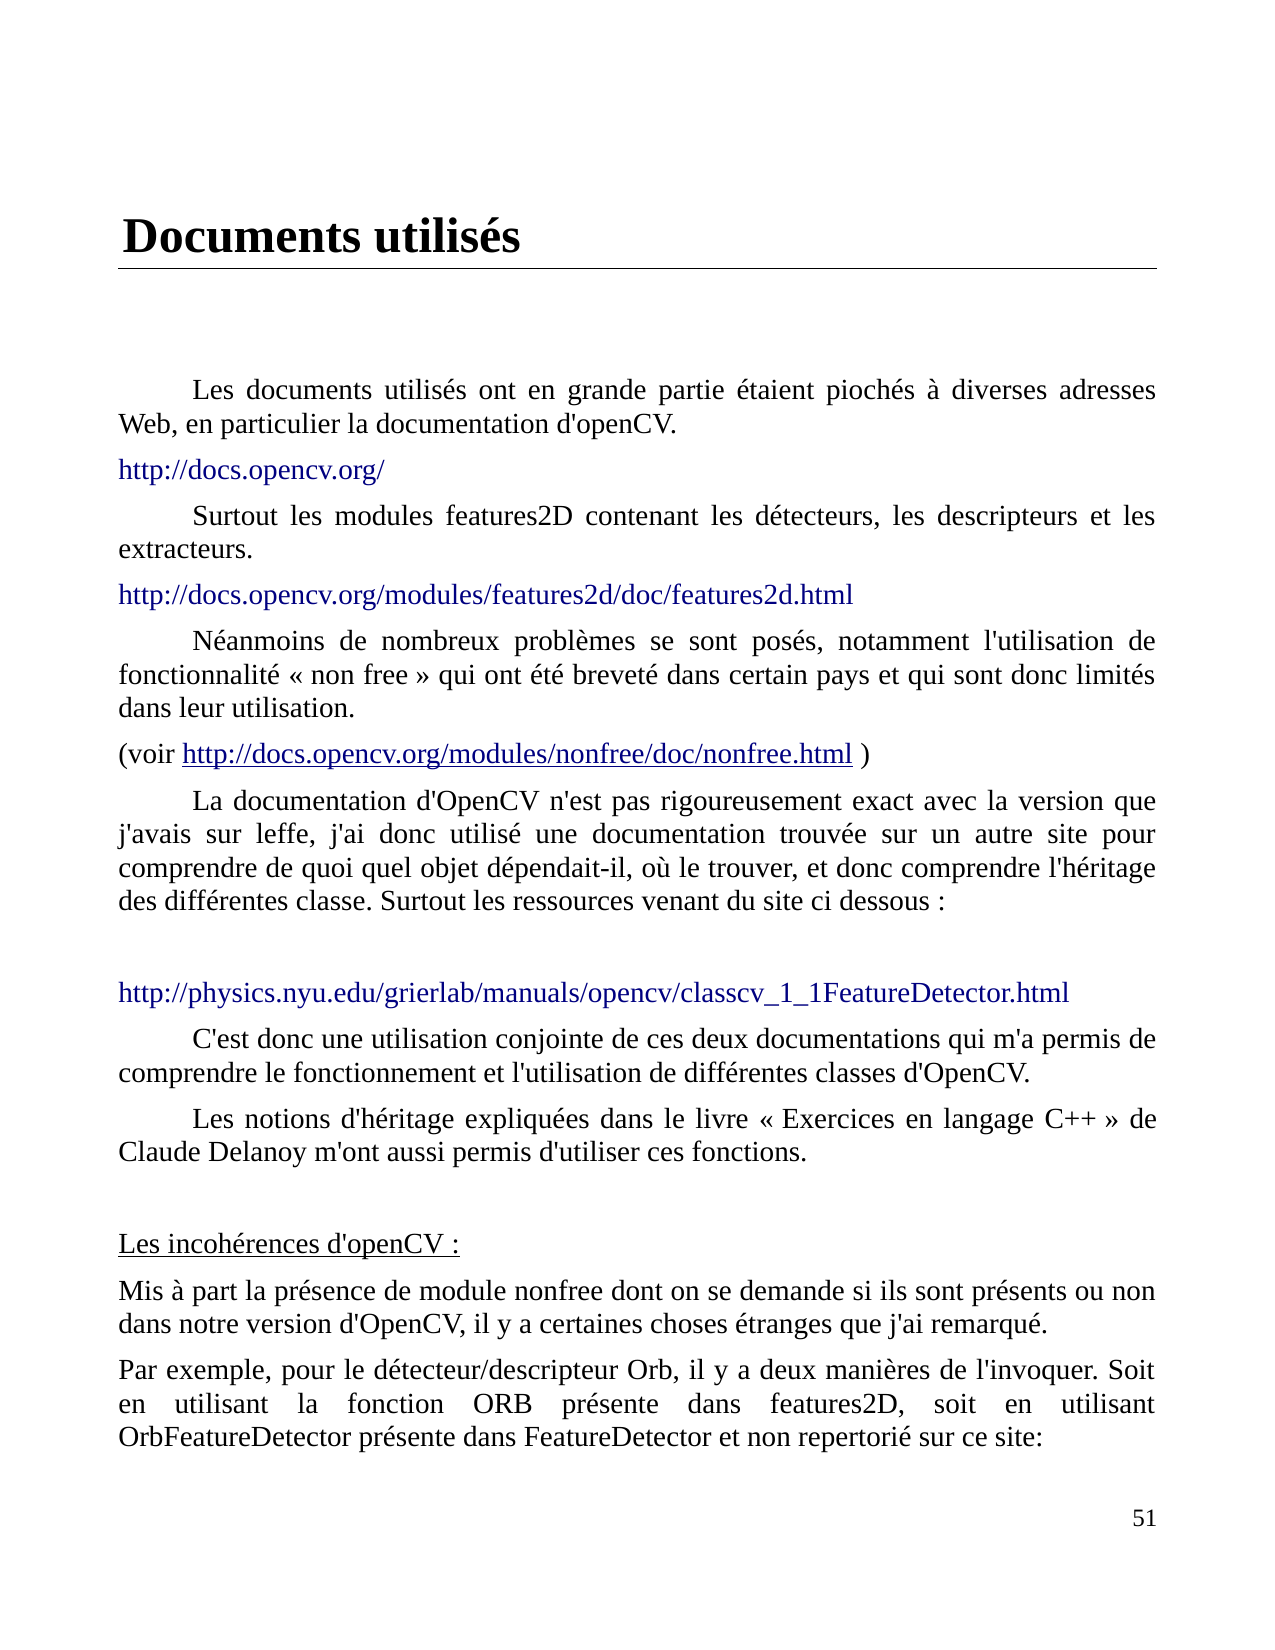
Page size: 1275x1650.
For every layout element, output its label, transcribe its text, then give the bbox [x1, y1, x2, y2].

text Les incohérences d'openCV : [118, 1227, 1157, 1260]
text http://docs.opencv.org/ [118, 452, 1157, 485]
text (voir http://docs.opencv.org/modules/nonfree/doc/nonfree.html ) [118, 737, 1157, 770]
text La documentation d'OpenCV n'est pas rigoureusement exact avec la version que j'avais sur leffe, j'ai donc utilisé une documentation trouvée sur un autre site pour comprendre de quoi quel objet dépendait-il, où le trouver, et donc comprendre l'héritage des différentes classe. Surtout les ressources venant du site ci dessous : [118, 783, 1157, 917]
text http://physics.nyu.edu/grierlab/manuals/opencv/classcv_1_1FeatureDetector.html [118, 975, 1157, 1009]
text Les notions d'héritage expliquées dans le livre « Exercices en langage C++ » de Claude Delanoy m'ont aussi permis d'utiliser ces fonctions. [118, 1101, 1157, 1168]
text Mis à part la présence de module nonfree dont on se demande si ils sont présents ou non dans notre version d'OpenCV, il y a certaines choses étranges que j'ai remarqué. [118, 1273, 1157, 1340]
text Les documents utilisés ont en grande partie étaient piochés à diverses adresses Web, en particulier la documentation d'openCV. [118, 372, 1157, 439]
text Néanmoins de nombreux problèmes se sont posés, notamment l'utilisation de fonctionnalité « non free » qui ont été breveté dans certain pays et qui sont donc limités dans leur utilisation. [118, 623, 1157, 724]
text Surtout les modules features2D contenant les détecteurs, les descripteurs et les extracteurs. [118, 498, 1157, 565]
text Par exemple, pour le détecteur/descripteur Orb, il y a deux manières de l'invoquer. Soit en utilisant la fonction ORB présente dans features2D, soit en utilisant OrbFeatureDetector présente dans FeatureDetector et non repertorié sur ce site: [118, 1352, 1157, 1453]
text http://docs.opencv.org/modules/features2d/doc/features2d.html [118, 577, 1157, 611]
subtitle Documents utilisés [118, 201, 1157, 268]
text C'est donc une utilisation conjointe de ces deux documentations qui m'a permis de comprendre le fonctionnement et l'utilisation de différentes classes d'OpenCV. [118, 1021, 1157, 1088]
